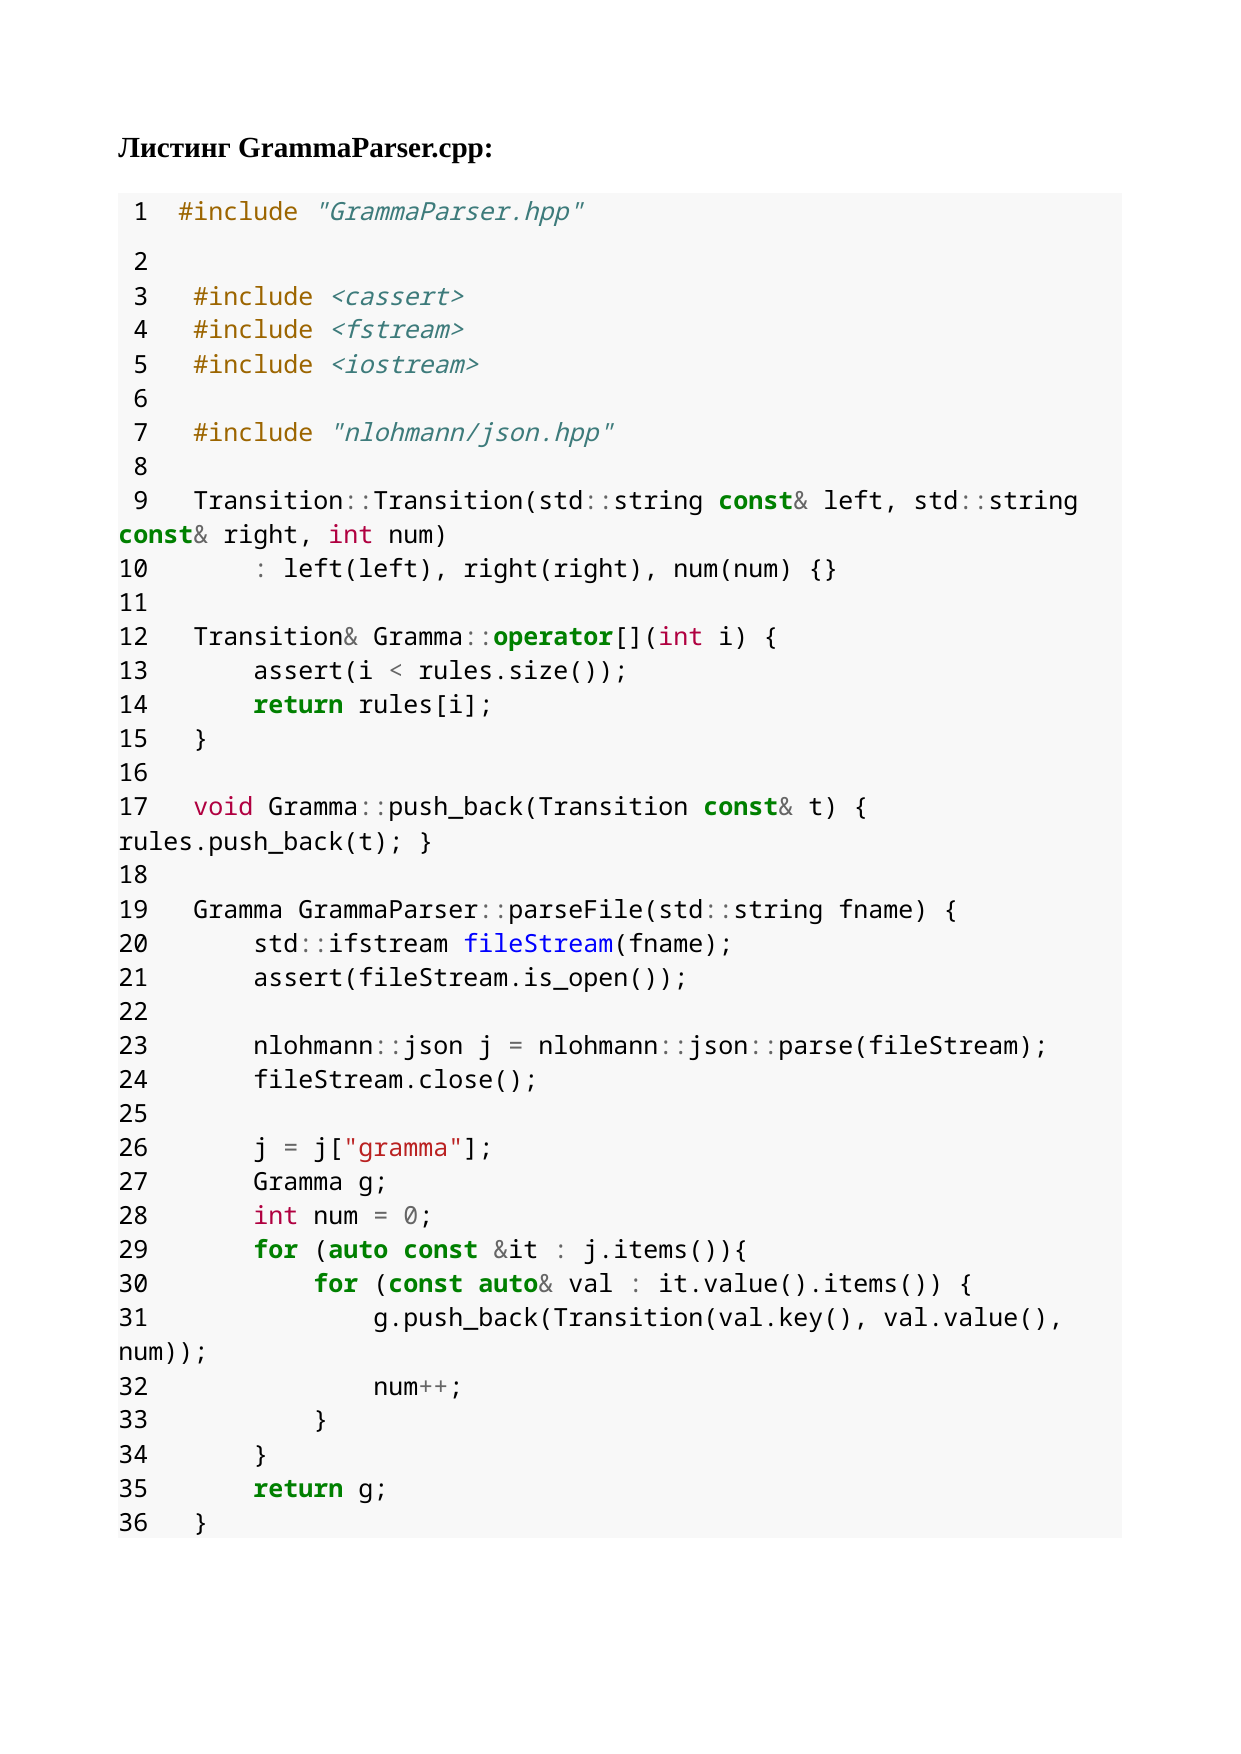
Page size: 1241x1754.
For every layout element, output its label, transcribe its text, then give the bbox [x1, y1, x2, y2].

text 33 } [118, 1402, 1122, 1436]
text 5 #include <iostream> [118, 346, 1122, 380]
text 7 #include "nlohmann/json.hpp" [118, 414, 1122, 448]
text 34 } [118, 1436, 1122, 1470]
text 28 int num = 0; [118, 1198, 1122, 1232]
text 27 Gramma g; [118, 1164, 1122, 1198]
text 13 assert(i < rules.size()); [118, 653, 1122, 687]
text 3 #include <cassert> [118, 278, 1122, 312]
text 23 nlohmann::json j = nlohmann::json::parse(fileStream); [118, 1027, 1122, 1062]
text 31 g.push_back(Transition(val.key(), val.value(), num)); [118, 1300, 1122, 1368]
text 17 void Gramma::push_back(Transition const& t) { rules.push_back(t); } [118, 789, 1122, 857]
text 4 #include <fstream> [118, 312, 1122, 346]
text 15 } [118, 721, 1122, 755]
text 26 j = j["gramma"]; [118, 1130, 1122, 1164]
text 21 assert(fileStream.is_open()); [118, 959, 1122, 993]
text Листинг GrammaParser.cpp: [118, 131, 1122, 164]
text 24 fileStream.close(); [118, 1062, 1122, 1096]
text 14 return rules[i]; [118, 687, 1122, 721]
text 29 for (auto const &it : j.items()){ [118, 1232, 1122, 1266]
text 20 std::ifstream fileStream(fname); [118, 925, 1122, 959]
text 30 for (const auto& val : it.value().items()) { [118, 1266, 1122, 1300]
text 1 #include "GrammaParser.hpp" [118, 193, 1122, 227]
text 25 [118, 1096, 1122, 1130]
text 2 [118, 244, 1122, 278]
text 19 Gramma GrammaParser::parseFile(std::string fname) { [118, 891, 1122, 925]
text 18 [118, 857, 1122, 891]
text 35 return g; [118, 1470, 1122, 1504]
text 36 } [118, 1504, 1122, 1538]
text 8 [118, 448, 1122, 482]
text 9 Transition::Transition(std::string const& left, std::string const& right, int num) [118, 482, 1122, 551]
text 10 : left(left), right(right), num(num) {} [118, 551, 1122, 585]
text 12 Transition& Gramma::operator[](int i) { [118, 619, 1122, 653]
text 32 num++; [118, 1368, 1122, 1402]
text 11 [118, 585, 1122, 619]
text 16 [118, 755, 1122, 789]
text 22 [118, 993, 1122, 1027]
text 6 [118, 380, 1122, 414]
